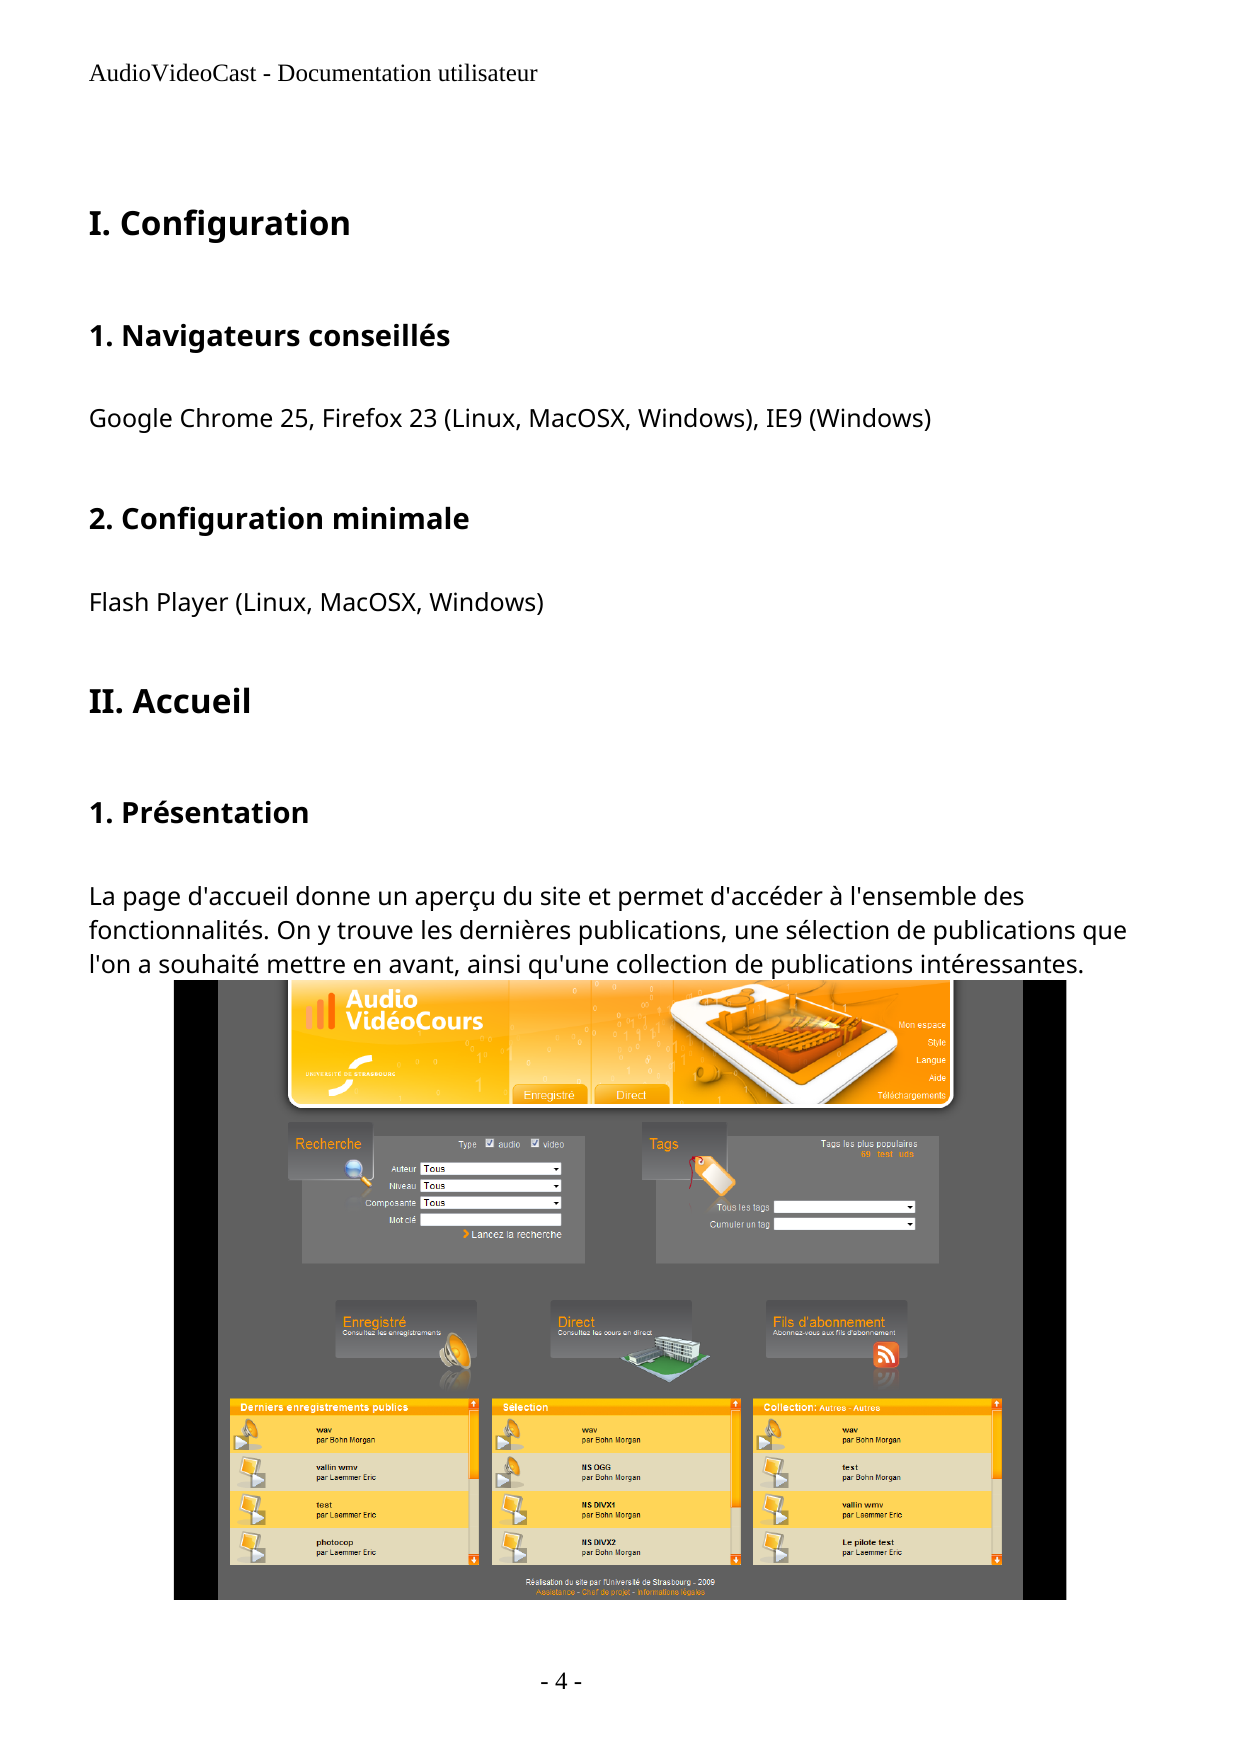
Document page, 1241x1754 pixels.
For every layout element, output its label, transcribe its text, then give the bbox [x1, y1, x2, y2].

text Google Chrome 25, Firefox 23 (Linux, MacOSX, Windows), IE9 (Windows) [88, 401, 1152, 435]
text La page d'accueil donne un aperçu du site et permet d'accéder à l'ensemble des fonctionnalités. On y trouve les dernières publications, une sélection de publications que l'on a souhaité mettre en avant, ainsi qu'une collection de publications intéressantes. [88, 879, 1152, 981]
picture [173, 980, 1067, 1600]
subtitle II. Accueil [88, 678, 1152, 723]
subtitle 1. Navigateurs conseillés [88, 315, 1152, 354]
subtitle I. Configuration [88, 200, 1152, 245]
text Flash Player (Linux, MacOSX, Windows) [88, 584, 1152, 618]
subtitle 1. Présentation [88, 792, 1152, 832]
subtitle 2. Configuration minimale [88, 498, 1152, 538]
